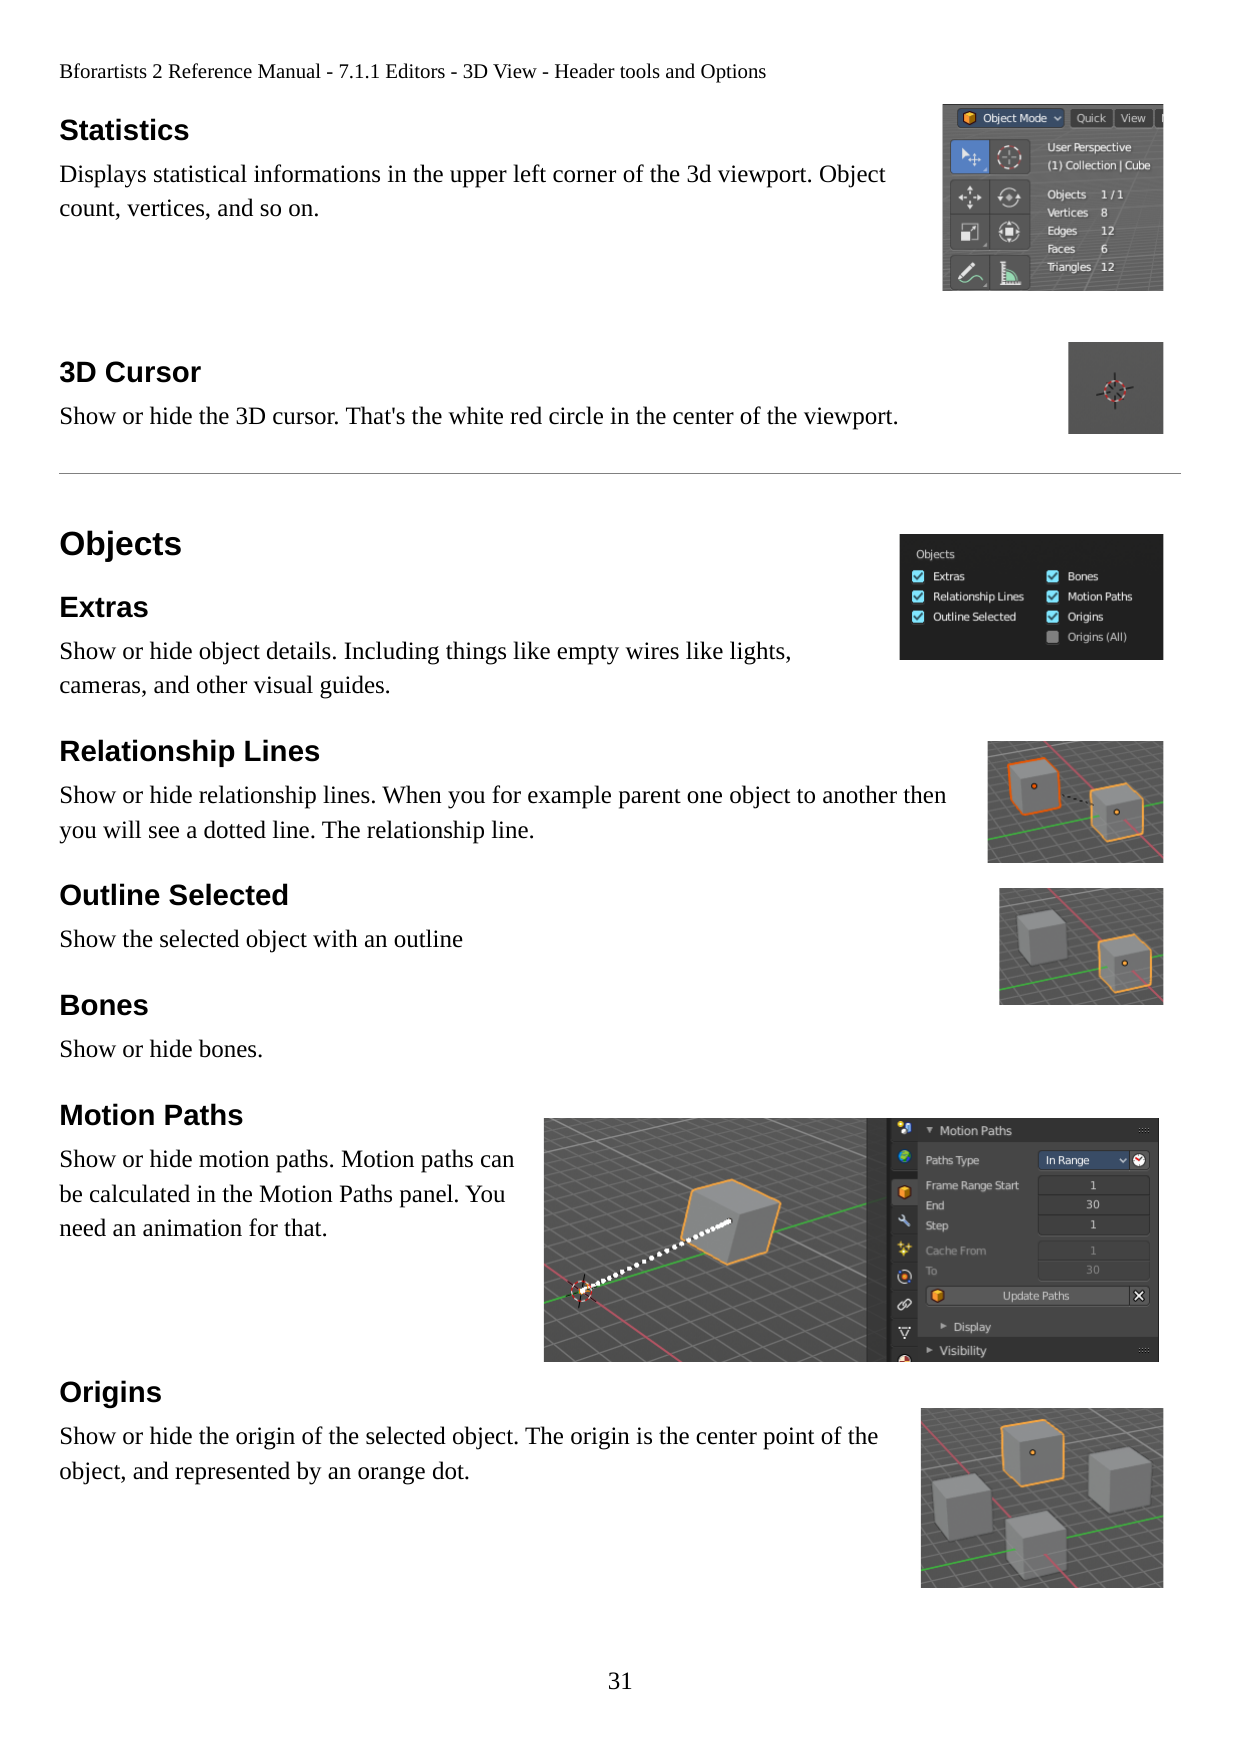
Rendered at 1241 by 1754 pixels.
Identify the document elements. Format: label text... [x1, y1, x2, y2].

text Show the selected object with an outline [59, 924, 999, 953]
text Show or hide relationship lines. When you for example parent one object to another then you will see a dotted line. The relationship line. [59, 780, 987, 843]
picture [899, 534, 1164, 660]
text Show or hide bones. [59, 1034, 1181, 1063]
subtitle Bones [59, 988, 1181, 1022]
subtitle Extras [59, 589, 899, 623]
subtitle Motion Paths [59, 1098, 1181, 1132]
text Displays statistical informations in the upper left corner of the 3d viewport. Object count, vertices, and so on. [59, 159, 942, 222]
picture [999, 888, 1164, 1005]
subtitle [1164, 113, 1181, 146]
subtitle Relationship Lines [59, 734, 1181, 768]
subtitle Outline Selected [59, 878, 1181, 912]
subtitle Objects [59, 524, 1181, 562]
text Show or hide object details. Including things like empty wires like lights, cameras, and other visual guides. [59, 636, 1181, 699]
picture [1068, 342, 1164, 434]
text Show or hide the origin of the selected object. The origin is the center point of the object, and represented by an orange dot. [59, 1421, 920, 1484]
text Show or hide the 3D cursor. That's the white red circle in the center of the viewport. [59, 401, 1068, 430]
picture [942, 104, 1164, 291]
subtitle Origins [59, 1375, 1181, 1409]
subtitle [1164, 589, 1181, 623]
picture [987, 741, 1164, 863]
subtitle [1164, 355, 1181, 389]
subtitle 3D Cursor [59, 355, 1068, 389]
subtitle Statistics [59, 113, 942, 146]
text Show or hide motion paths. Motion paths can be calculated in the Motion Paths panel. You need an animation for that. [59, 1144, 543, 1242]
picture [920, 1408, 1164, 1588]
picture [543, 1118, 1159, 1362]
